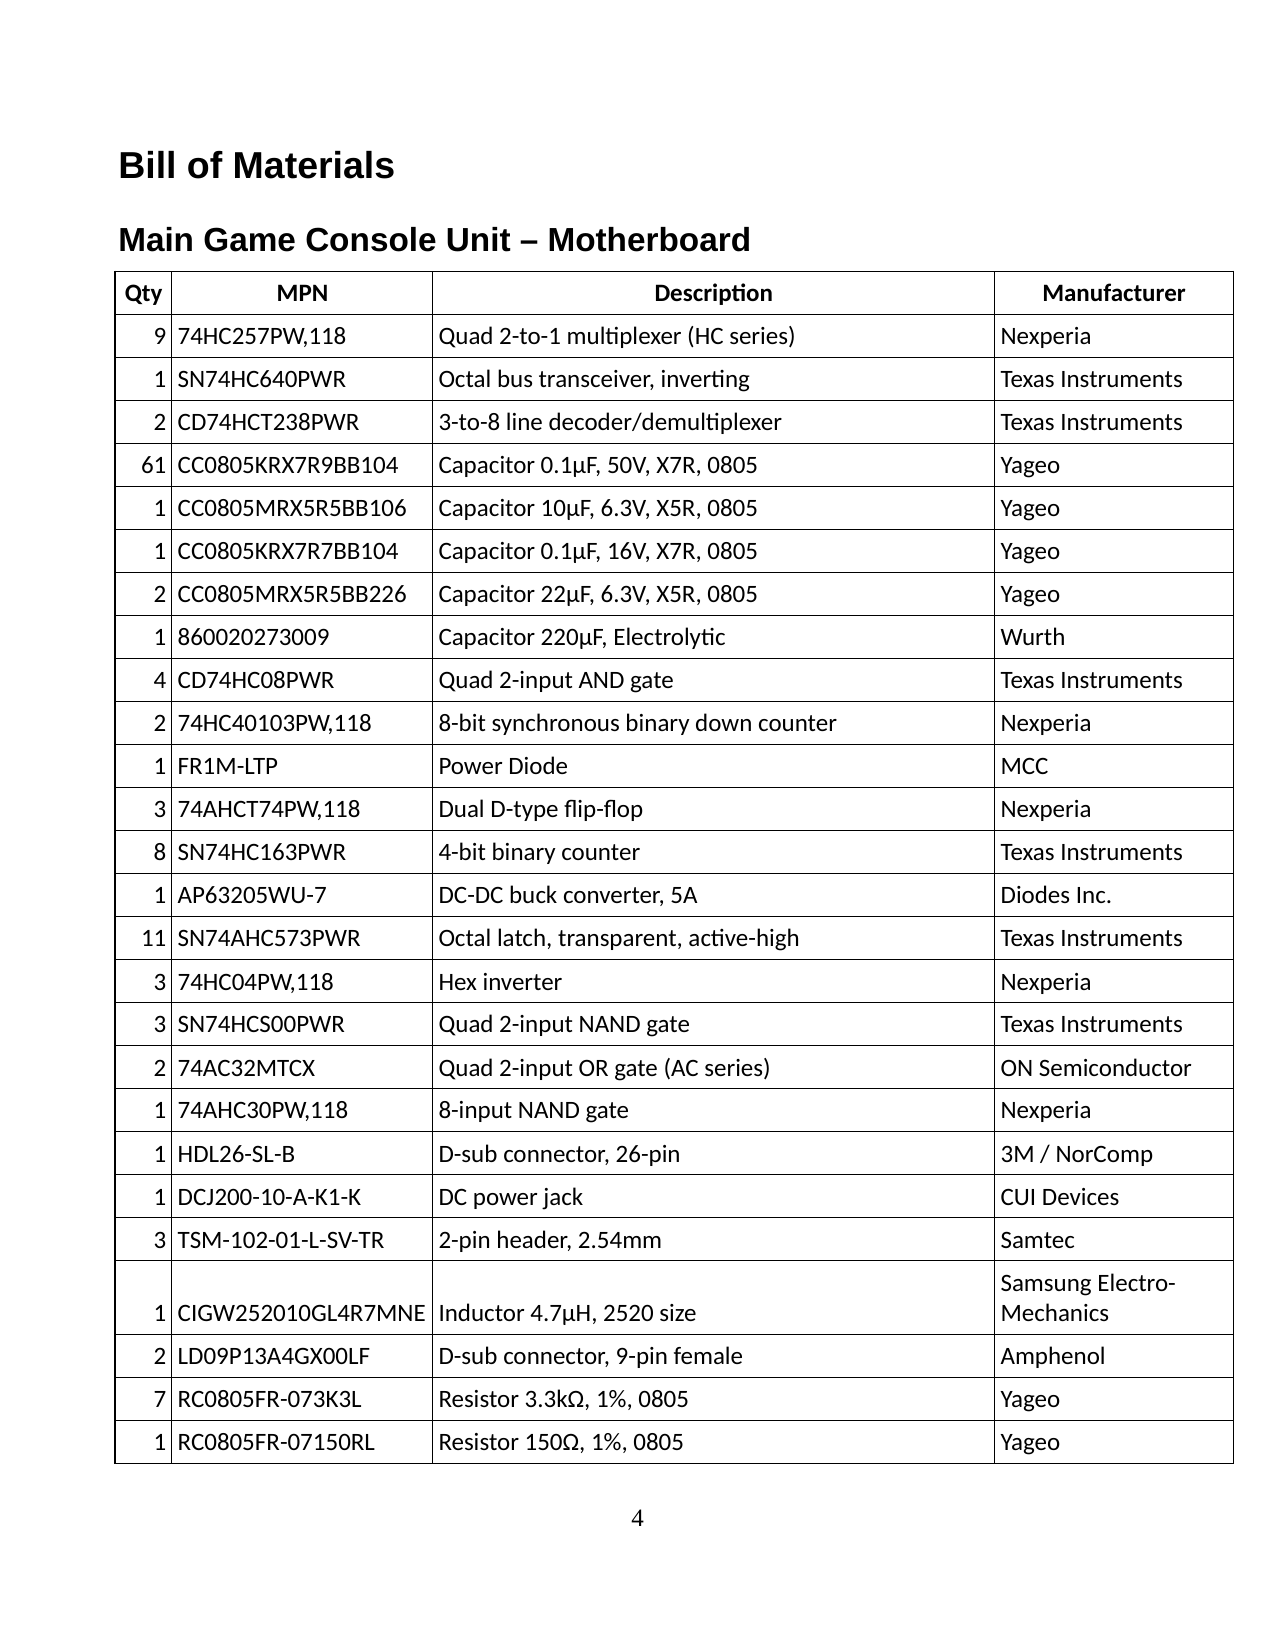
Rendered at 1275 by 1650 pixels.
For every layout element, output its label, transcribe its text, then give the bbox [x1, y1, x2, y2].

table_cell 1 [116, 616, 171, 658]
table_header MPN [172, 272, 432, 313]
table_cell SN74HCS00PWR [172, 1003, 432, 1045]
table_cell Inductor 4.7µH, 2520 size [433, 1261, 994, 1333]
table_cell 1 [116, 358, 171, 399]
table_cell Power Diode [433, 745, 994, 787]
table_cell Capacitor 10µF, 6.3V, X5R, 0805 [433, 487, 994, 529]
table_cell 8-input NAND gate [433, 1089, 994, 1131]
table_cell 2-pin header, 2.54mm [433, 1218, 994, 1260]
table_cell CD74HCT238PWR [172, 401, 432, 443]
table_cell D-sub connector, 26-pin [433, 1132, 994, 1174]
table_cell Texas Instruments [995, 1003, 1233, 1045]
table_cell FR1M-LTP [172, 745, 432, 787]
table_cell RC0805FR-07150RL [172, 1421, 432, 1463]
table_cell 74AC32MTCX [172, 1046, 432, 1088]
table_cell Hex inverter [433, 960, 994, 1002]
table_cell Texas Instruments [995, 917, 1233, 959]
table_cell 1 [116, 487, 171, 529]
table_cell 61 [116, 444, 171, 486]
table_cell Nexperia [995, 1089, 1233, 1131]
table_cell MCC [995, 745, 1233, 787]
table_cell CC0805KRX7R7BB104 [172, 530, 432, 572]
table_cell 8-bit synchronous binary down counter [433, 702, 994, 744]
table_cell ON Semiconductor [995, 1046, 1233, 1088]
table_cell Yageo [995, 573, 1233, 615]
table_cell AP63205WU-7 [172, 874, 432, 916]
table_cell Texas Instruments [995, 358, 1233, 399]
table_cell Yageo [995, 1378, 1233, 1419]
table_cell DC power jack [433, 1175, 994, 1217]
table_cell Capacitor 0.1µF, 50V, X7R, 0805 [433, 444, 994, 486]
table_cell Quad 2-input NAND gate [433, 1003, 994, 1045]
table_cell 3 [116, 788, 171, 830]
table_cell 2 [116, 702, 171, 744]
table_cell Texas Instruments [995, 831, 1233, 873]
table_cell 1 [116, 1421, 171, 1463]
table_cell 2 [116, 401, 171, 443]
table_cell 1 [116, 530, 171, 572]
table_cell 3 [116, 960, 171, 1002]
table_cell 3 [116, 1218, 171, 1260]
table_cell Texas Instruments [995, 659, 1233, 701]
table_cell CUI Devices [995, 1175, 1233, 1217]
table_cell 11 [116, 917, 171, 959]
table_cell Yageo [995, 530, 1233, 572]
table_cell SN74HC163PWR [172, 831, 432, 873]
table_cell 74AHCT74PW,118 [172, 788, 432, 830]
table_cell 3 [116, 1003, 171, 1045]
table_cell 74HC40103PW,118 [172, 702, 432, 744]
table_cell DC-DC buck converter, 5A [433, 874, 994, 916]
table_cell 4 [116, 659, 171, 701]
table_cell DCJ200-10-A-K1-K [172, 1175, 432, 1217]
table_header Manufacturer [995, 272, 1233, 313]
table_cell 1 [116, 1261, 171, 1333]
table_cell Capacitor 22µF, 6.3V, X5R, 0805 [433, 573, 994, 615]
table_cell Yageo [995, 1421, 1233, 1463]
table_cell 74AHC30PW,118 [172, 1089, 432, 1131]
table_cell Quad 2-to-1 multiplexer (HC series) [433, 315, 994, 357]
table_cell 1 [116, 1175, 171, 1217]
table_cell 860020273009 [172, 616, 432, 658]
table_cell Octal latch, transparent, active-high [433, 917, 994, 959]
table_cell Capacitor 0.1µF, 16V, X7R, 0805 [433, 530, 994, 572]
table_cell TSM-102-01-L-SV-TR [172, 1218, 432, 1260]
table_cell Samsung Electro-Mechanics [995, 1261, 1233, 1333]
table_cell Quad 2-input AND gate [433, 659, 994, 701]
table_cell Nexperia [995, 315, 1233, 357]
table_cell D-sub connector, 9-pin female [433, 1335, 994, 1377]
table_cell 1 [116, 745, 171, 787]
table_cell 74HC04PW,118 [172, 960, 432, 1002]
table_cell Nexperia [995, 702, 1233, 744]
table_cell Octal bus transceiver, inverting [433, 358, 994, 399]
table_header Description [433, 272, 994, 313]
table_cell 4-bit binary counter [433, 831, 994, 873]
table_cell Samtec [995, 1218, 1233, 1260]
table_cell Resistor 3.3kΩ, 1%, 0805 [433, 1378, 994, 1419]
table_cell Capacitor 220µF, Electrolytic [433, 616, 994, 658]
table_cell CD74HC08PWR [172, 659, 432, 701]
table_cell Nexperia [995, 788, 1233, 830]
table_cell 1 [116, 874, 171, 916]
table_cell Amphenol [995, 1335, 1233, 1377]
table_cell 74HC257PW,118 [172, 315, 432, 357]
table_cell SN74HC640PWR [172, 358, 432, 399]
table_cell Resistor 150Ω, 1%, 0805 [433, 1421, 994, 1463]
table_cell Nexperia [995, 960, 1233, 1002]
table_cell RC0805FR-073K3L [172, 1378, 432, 1419]
table_cell SN74AHC573PWR [172, 917, 432, 959]
table_cell 2 [116, 573, 171, 615]
table_cell Quad 2-input OR gate (AC series) [433, 1046, 994, 1088]
subtitle Main Game Console Unit – Motherboard [118, 219, 1157, 258]
subtitle Bill of Materials [118, 143, 1157, 186]
table_cell Yageo [995, 444, 1233, 486]
table_cell 7 [116, 1378, 171, 1419]
table_cell 3-to-8 line decoder/demultiplexer [433, 401, 994, 443]
table_cell HDL26-SL-B [172, 1132, 432, 1174]
table_header Qty [116, 272, 171, 313]
table_cell Wurth [995, 616, 1233, 658]
table_cell 1 [116, 1089, 171, 1131]
table_cell Diodes Inc. [995, 874, 1233, 916]
table_cell CC0805MRX5R5BB106 [172, 487, 432, 529]
table_cell CC0805MRX5R5BB226 [172, 573, 432, 615]
table_cell Yageo [995, 487, 1233, 529]
table_cell 8 [116, 831, 171, 873]
table_cell CIGW252010GL4R7MNE [172, 1261, 432, 1333]
table_cell 2 [116, 1046, 171, 1088]
table_cell 2 [116, 1335, 171, 1377]
table_cell CC0805KRX7R9BB104 [172, 444, 432, 486]
table_cell LD09P13A4GX00LF [172, 1335, 432, 1377]
table_cell 3M / NorComp [995, 1132, 1233, 1174]
table_cell 9 [116, 315, 171, 357]
table_cell Dual D-type flip-flop [433, 788, 994, 830]
table_cell 1 [116, 1132, 171, 1174]
table_cell Texas Instruments [995, 401, 1233, 443]
